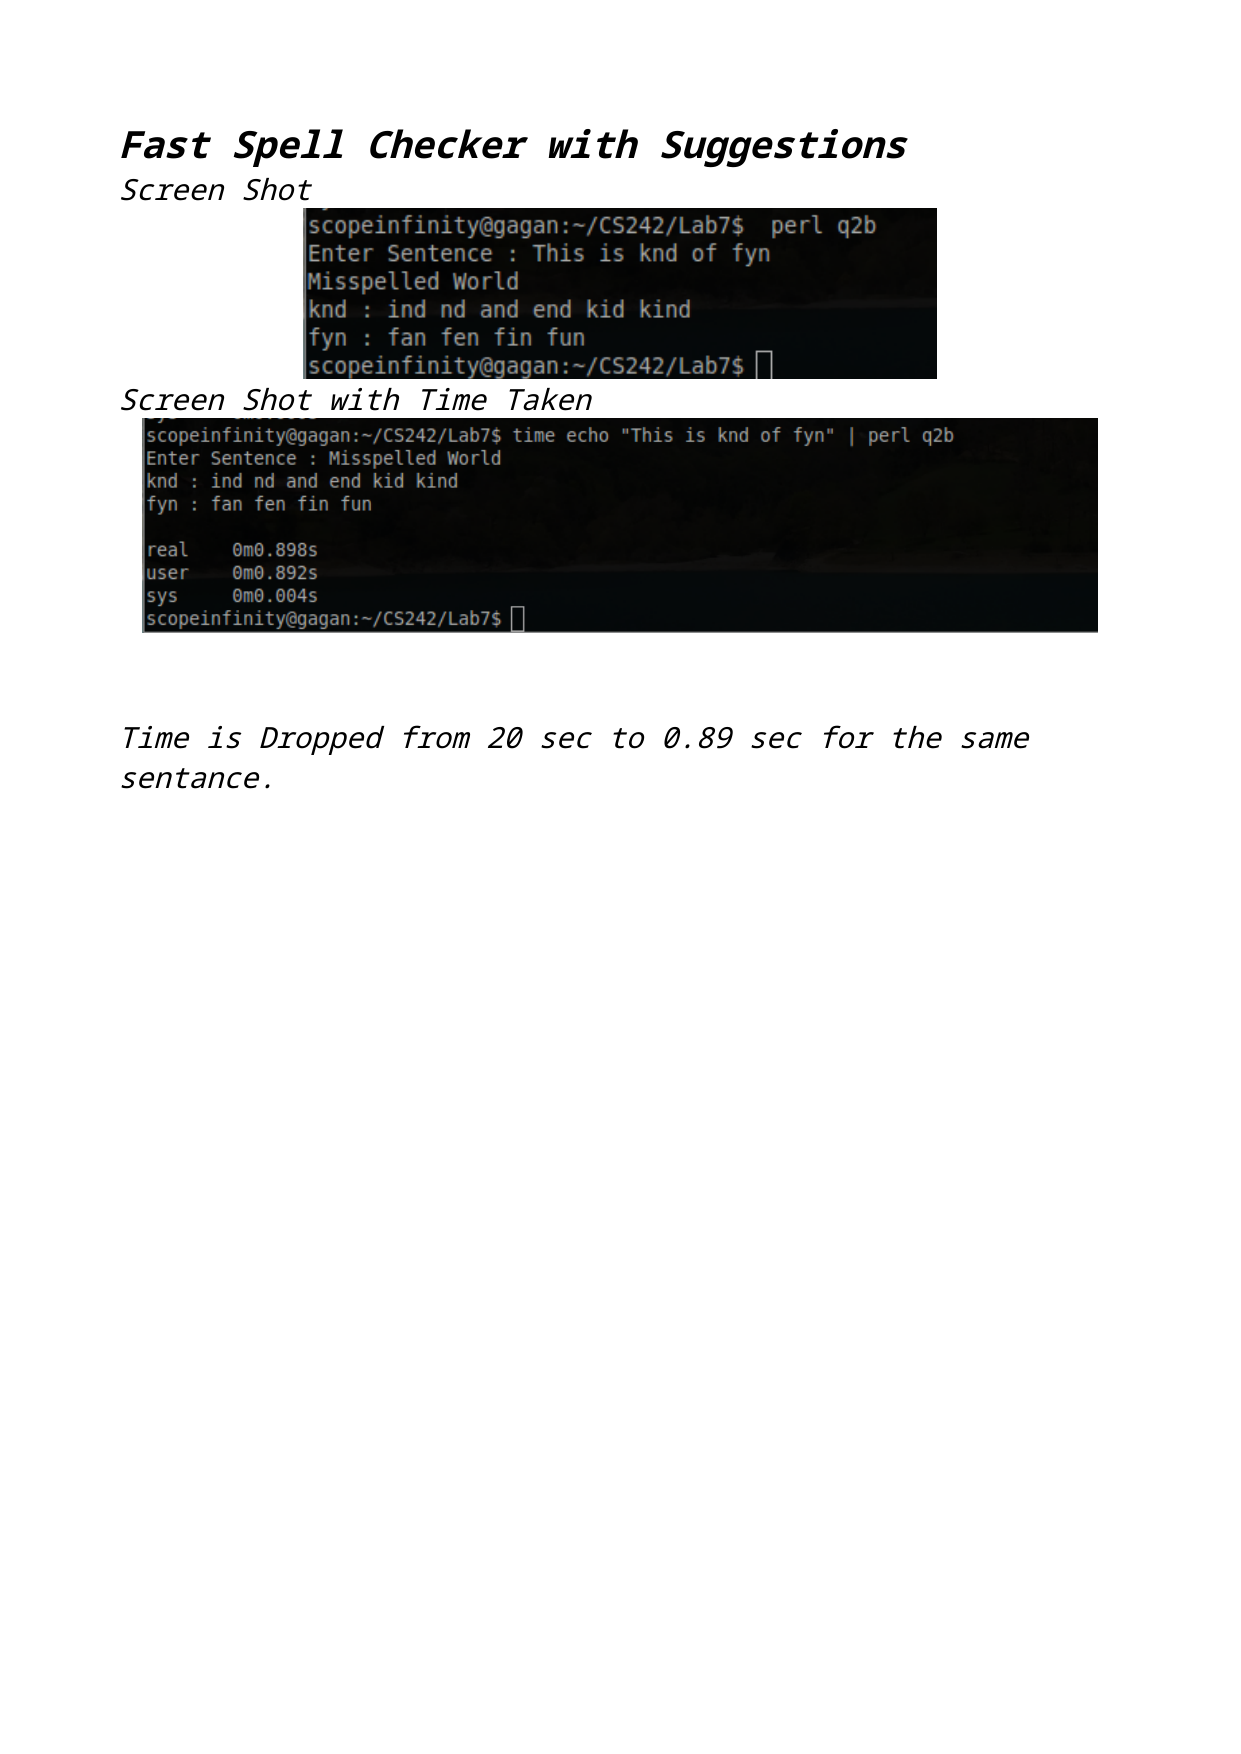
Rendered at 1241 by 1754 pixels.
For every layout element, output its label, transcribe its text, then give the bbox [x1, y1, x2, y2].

text Screen Shot with Time Taken [118, 379, 1122, 418]
text Fast Spell Checker with Suggestions [118, 118, 1122, 169]
text Time is Dropped from 20 sec to 0.89 sec for the same sentance. [118, 717, 1122, 797]
text Screen Shot [118, 169, 1122, 209]
